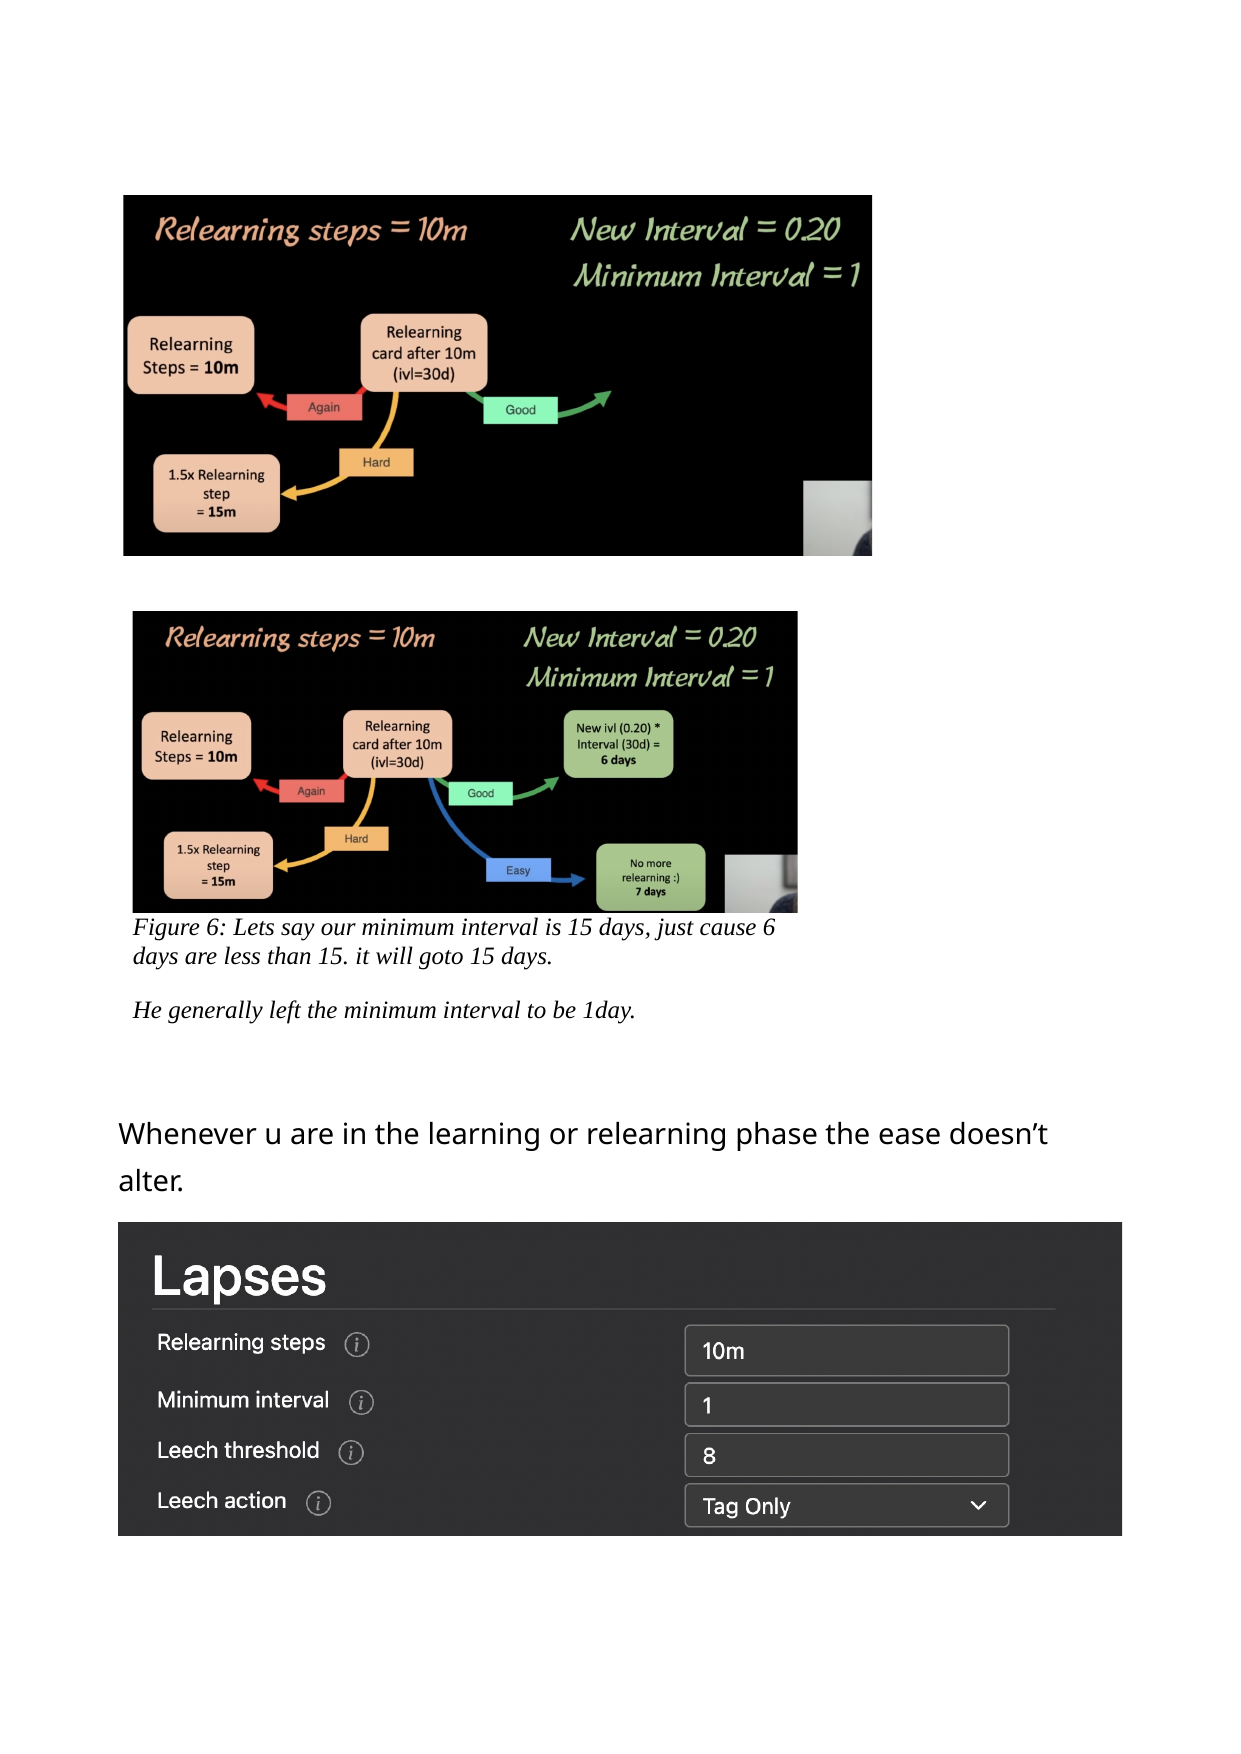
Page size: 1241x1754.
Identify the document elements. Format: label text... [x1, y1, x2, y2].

picture [118, 1222, 1123, 1536]
picture [123, 195, 873, 556]
text Whenever u are in the learning or relearning phase the ease doesn’t alter. [118, 1113, 1122, 1200]
text He generally left the minimum interval to be 1day. [133, 995, 798, 1023]
text Figure 6: Lets say our minimum interval is 15 days, just cause 6 days are less than 15. it will goto 15 days. [133, 913, 798, 970]
picture [132, 611, 798, 913]
